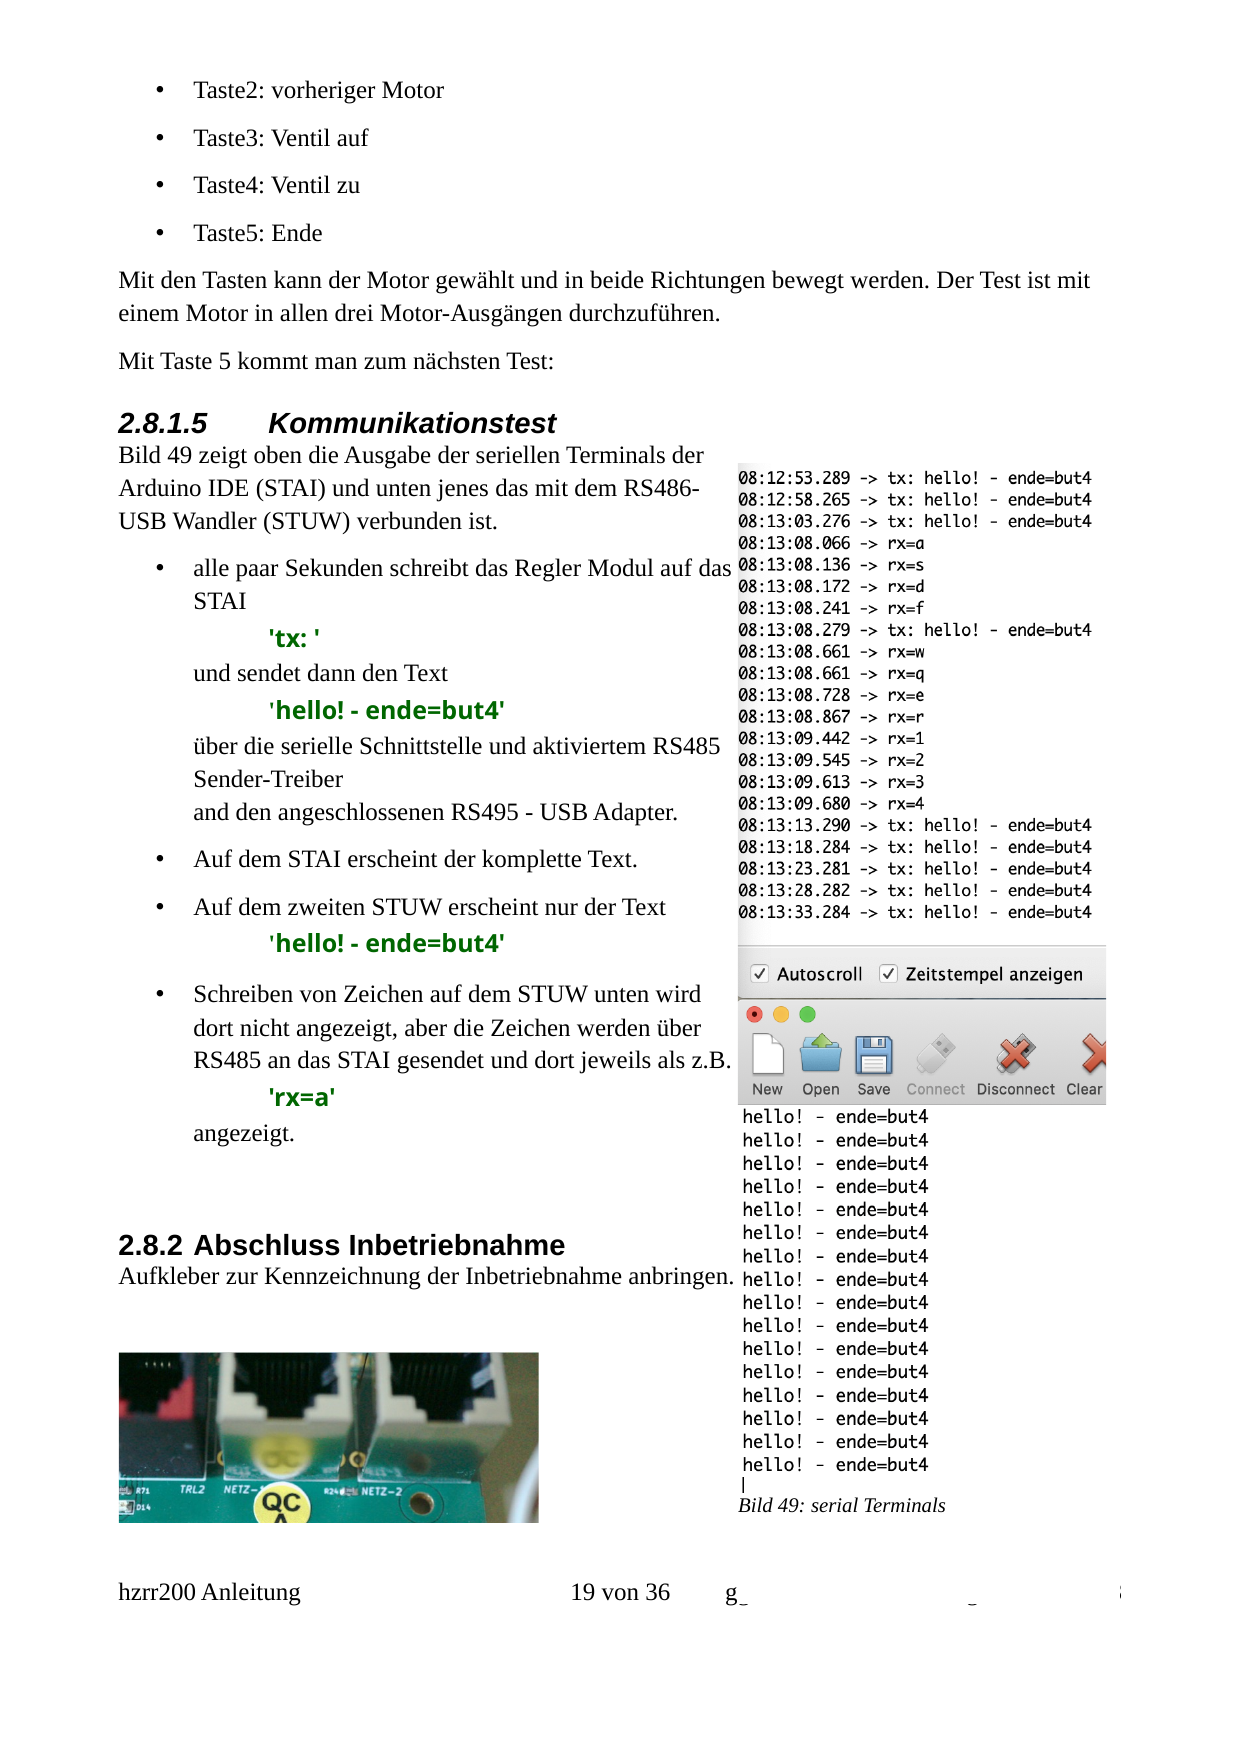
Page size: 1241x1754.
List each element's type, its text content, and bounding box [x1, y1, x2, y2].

list Schreiben von Zeichen auf dem STUW unten wird dort nicht angezeigt, aber die Zeichen werden über RS485 an das STAI gesendet und dort jeweils als z.B. 'rx=a' angezeigt. [156, 979, 737, 1147]
list Auf dem STAI erscheint der komplette Text. [156, 844, 737, 873]
text [119, 1320, 539, 1333]
text Bild 49: serial Terminals [738, 444, 1120, 1517]
text Bild 49 zeigt oben die Ausgabe der seriellen Terminals der Arduino IDE (STAI) und unten jenes das mit dem RS486-USB Wandler (STUW) verbunden ist. [118, 440, 738, 534]
subtitle Kommunikationstest [738, 1517, 1120, 1604]
list Taste4: Ventil zu [156, 170, 1122, 199]
list Auf dem zweiten STUW erscheint nur der Text 'hello! - ende=but4' [156, 892, 737, 960]
picture [737, 463, 1107, 1493]
subtitle Kommunikationstest [118, 406, 1122, 444]
picture [118, 1352, 539, 1523]
subtitle Abschluss Inbetriebnahme [118, 1228, 737, 1261]
list alle paar Sekunden schreibt das Regler Modul auf das STAI 'tx: ' und sendet dann den Text 'hello! - ende=but4' über die serielle Schnittstelle und aktiviertem RS485 Sender-Treiber and den angeschlossenen RS495 - USB Adapter. [156, 553, 737, 826]
list Taste2: vorheriger Motor [156, 75, 1122, 104]
list Taste3: Ventil auf [156, 123, 1122, 151]
text Mit den Tasten kann der Motor gewählt und in beide Richtungen bewegt werden. Der Test ist mit einem Motor in allen drei Motor-Ausgängen durchzuführen. [118, 265, 1122, 327]
text Aufkleber zur Kennzeichnung der Inbetriebnahme anbringen. [118, 1261, 737, 1290]
text Mit Taste 5 kommt man zum nächsten Test: [118, 346, 1122, 375]
list Taste5: Ende [156, 218, 1122, 247]
text Bild 50: Kennzeichen der erfolgreichen Inbetriebnahme [119, 1333, 539, 1352]
